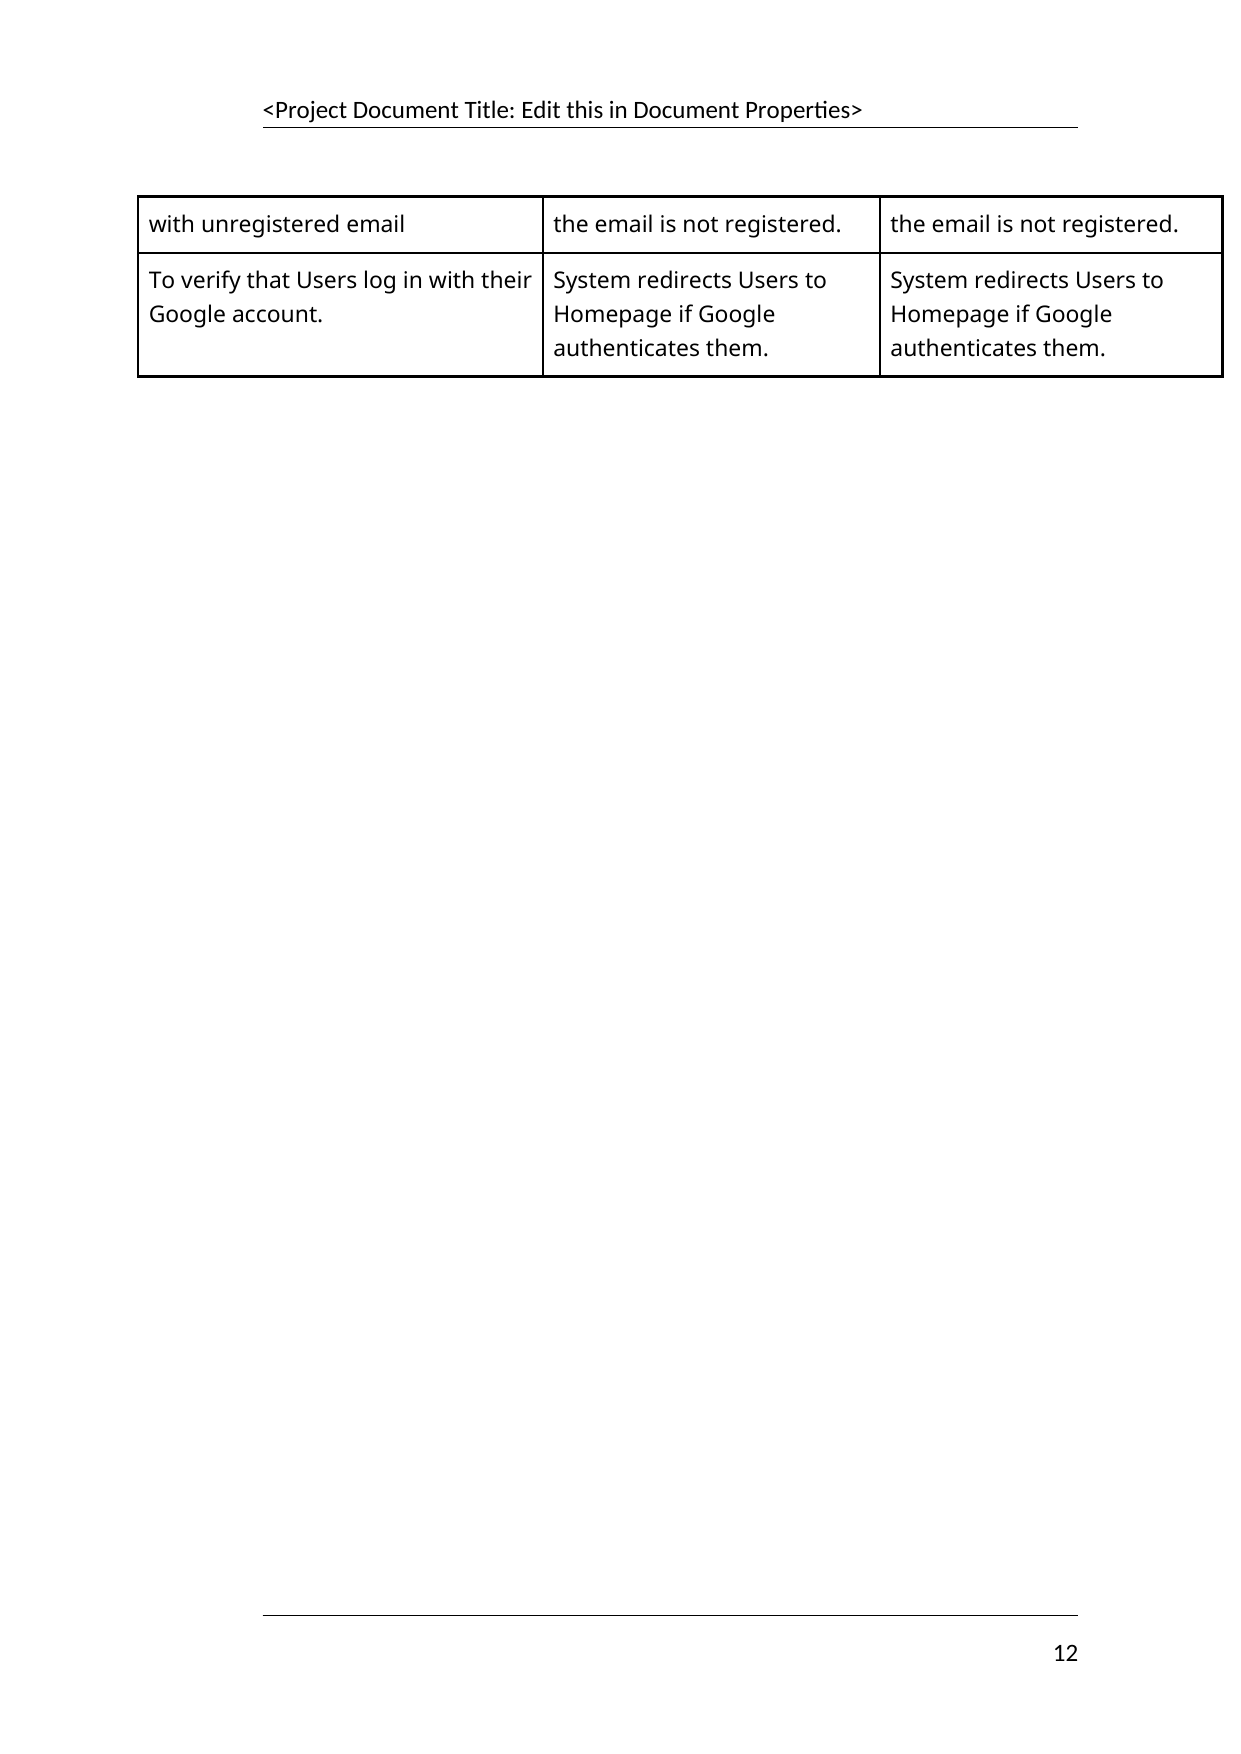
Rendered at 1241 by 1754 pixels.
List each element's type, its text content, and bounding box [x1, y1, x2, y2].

table_cell the email is not registered. [881, 198, 1221, 252]
table_cell System redirects Users to Homepage if Google authenticates them. [881, 254, 1221, 375]
table_cell To verify that Users log in with their Google account. [139, 254, 542, 375]
table_cell the email is not registered. [544, 198, 879, 252]
table_cell System redirects Users to Homepage if Google authenticates them. [544, 254, 879, 375]
table_cell with unregistered email [139, 198, 542, 252]
